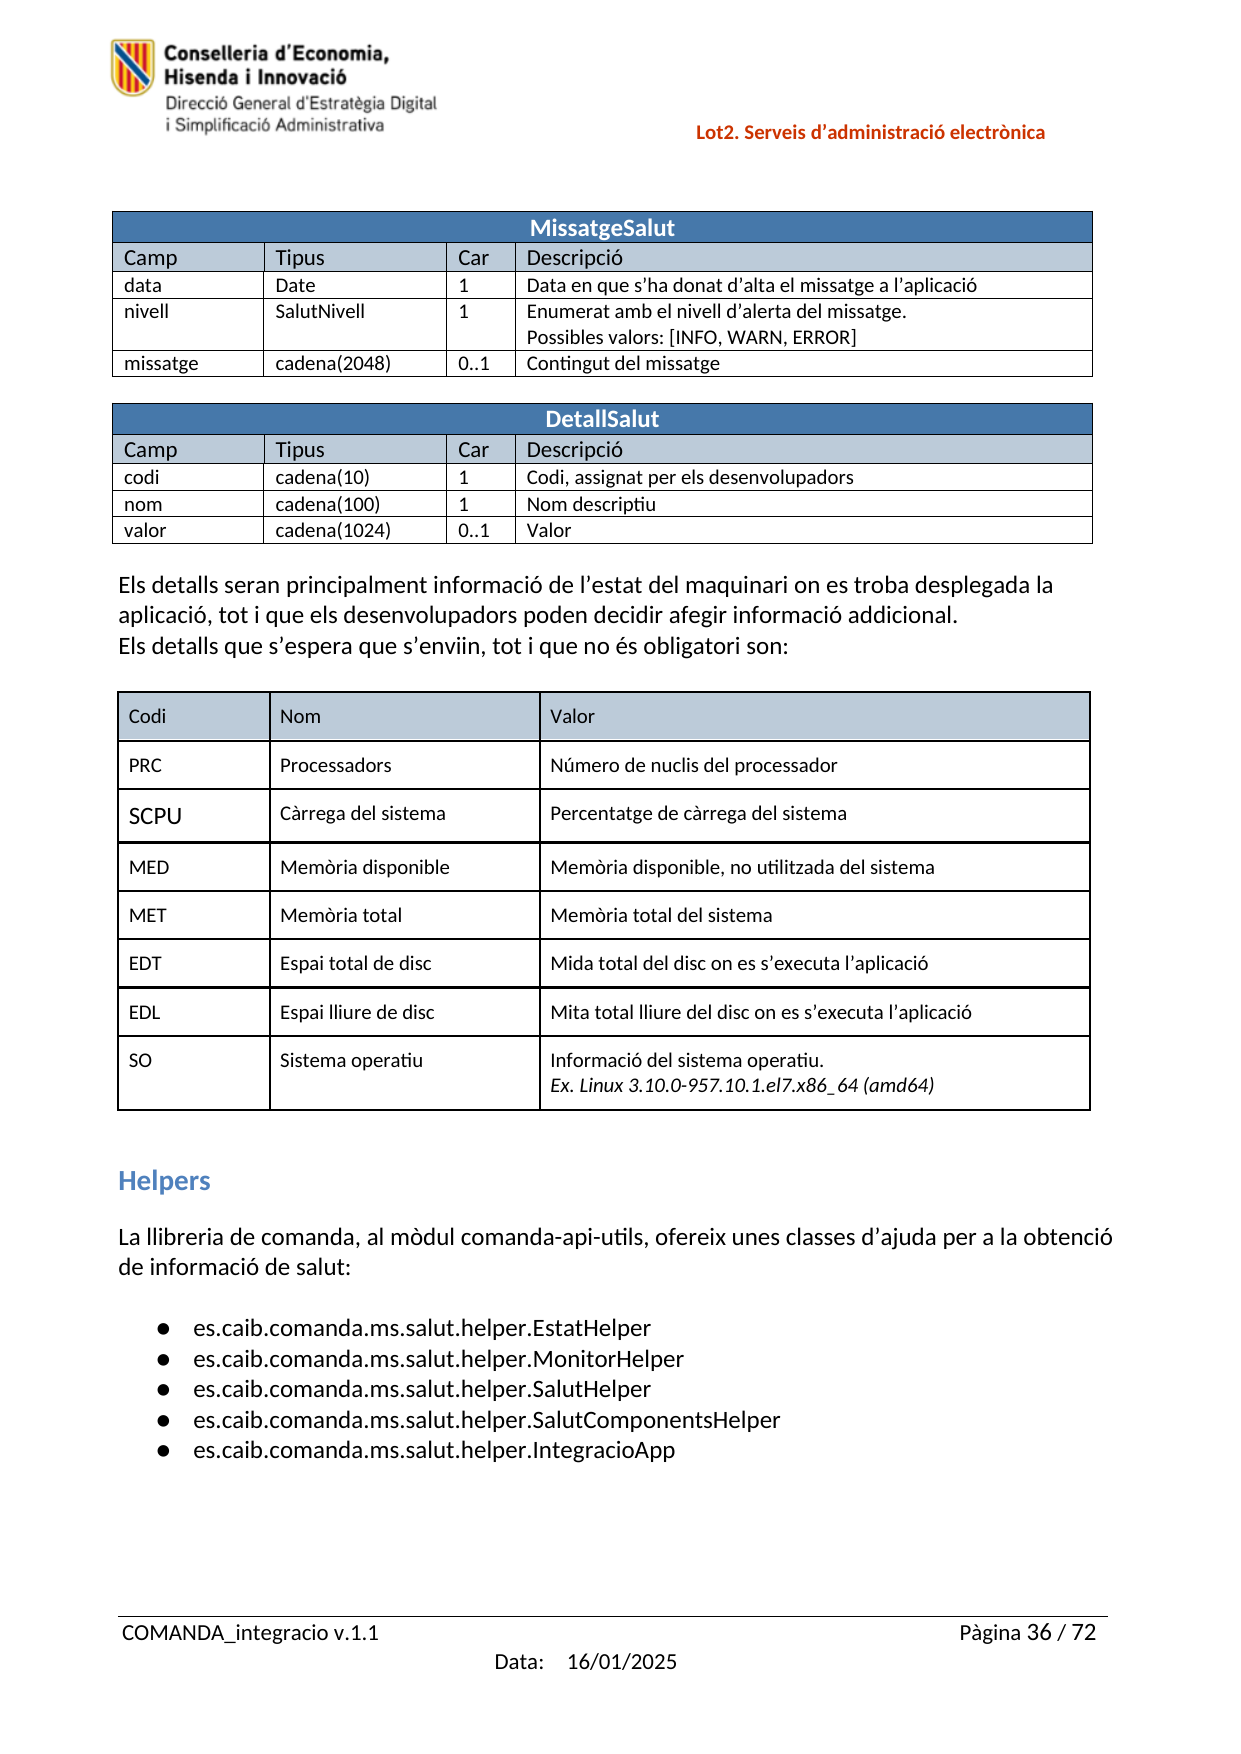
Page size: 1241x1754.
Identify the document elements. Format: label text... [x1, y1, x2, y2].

table_cell Camp [113, 435, 264, 463]
table_cell Descripció [516, 435, 1092, 463]
table_cell nivell [113, 299, 263, 349]
table_cell Contingut del missatge [516, 351, 1092, 376]
table_cell Tipus [265, 243, 446, 271]
table_cell Informació del sistema operatiu. Ex. Linux 3.10.0-957.10.1.el7.x86_64 (amd64) [541, 1037, 1089, 1108]
table_header Nom [271, 693, 539, 739]
table_cell data [113, 272, 263, 298]
table_cell Espai lliure de disc [271, 989, 539, 1035]
table_cell 1 [447, 272, 515, 298]
table_header MissatgeSalut [113, 212, 1092, 242]
table_cell Mida total del disc on es s’executa l’aplicació [541, 940, 1089, 986]
table_cell Valor [516, 517, 1092, 543]
table_cell Codi, assignat per els desenvolupadors [516, 464, 1092, 490]
table_cell missatge [113, 351, 263, 376]
table_cell SalutNivell [264, 299, 446, 349]
table_cell EDL [119, 989, 269, 1035]
table_cell Sistema operatiu [271, 1037, 539, 1108]
list es.caib.comanda.ms.salut.helper.SalutComponentsHelper [156, 1404, 1122, 1434]
table_header DetallSalut [113, 404, 1092, 434]
table_cell Memòria total del sistema [541, 892, 1089, 938]
table_cell Memòria total [271, 892, 539, 938]
list es.caib.comanda.ms.salut.helper.SalutHelper [156, 1373, 1122, 1404]
table_cell Data en que s’ha donat d’alta el missatge a l’aplicació [516, 272, 1092, 298]
table_cell Tipus [265, 435, 446, 463]
table_header Valor [541, 693, 1089, 739]
list es.caib.comanda.ms.salut.helper.EstatHelper [156, 1312, 1122, 1343]
table_cell MED [119, 844, 269, 890]
table_cell Date [264, 272, 446, 298]
table_cell 1 [447, 491, 515, 516]
table_cell Mita total lliure del disc on es s’executa l’aplicació [541, 989, 1089, 1035]
table_cell Nom descriptiu [516, 491, 1092, 516]
table_cell 1 [447, 464, 515, 490]
table_cell MET [119, 892, 269, 938]
table_cell codi [113, 464, 263, 490]
table_cell 0..1 [447, 351, 515, 376]
table_cell Car [447, 243, 515, 271]
table_cell valor [113, 517, 263, 543]
table_cell 1 [447, 299, 515, 349]
table_cell Processadors [271, 742, 539, 788]
text Els detalls seran principalment informació de l’estat del maquinari on es troba desplegada la aplicació, tot i que els desenvolupadors poden decidir afegir informació addicional. [118, 569, 1122, 630]
table_cell Memòria disponible, no utilitzada del sistema [541, 844, 1089, 890]
list es.caib.comanda.ms.salut.helper.MonitorHelper [156, 1343, 1122, 1373]
table_cell Car [447, 435, 515, 463]
table_cell Enumerat amb el nivell d’alerta del missatge. Possibles valors: [INFO, WARN, ERROR] [516, 299, 1092, 349]
table_cell cadena(1024) [264, 517, 446, 543]
table_cell Descripció [516, 243, 1092, 271]
table_cell Número de nuclis del processador [541, 742, 1089, 788]
table_cell nom [113, 491, 263, 516]
table_cell Percentatge de càrrega del sistema [541, 790, 1089, 841]
table_cell cadena(2048) [264, 351, 446, 376]
picture [100, 26, 467, 156]
text Els detalls que s’espera que s’enviin, tot i que no és obligatori son: [118, 630, 1122, 661]
text La llibreria de comanda, al mòdul comanda-api-utils, ofereix unes classes d’ajuda per a la obtenció de informació de salut: [118, 1221, 1122, 1282]
table_cell 0..1 [447, 517, 515, 543]
table_cell SCPU [119, 790, 269, 841]
list es.caib.comanda.ms.salut.helper.IntegracioApp [156, 1434, 1122, 1465]
table_cell cadena(100) [264, 491, 446, 516]
table_cell EDT [119, 940, 269, 986]
table_header Codi [119, 693, 269, 739]
table_cell Memòria disponible [271, 844, 539, 890]
table_cell SO [119, 1037, 269, 1108]
subtitle Helpers [118, 1162, 1122, 1197]
table_cell Espai total de disc [271, 940, 539, 986]
table_cell Camp [113, 243, 264, 271]
table_cell Càrrega del sistema [271, 790, 539, 841]
table_cell cadena(10) [264, 464, 446, 490]
table_cell PRC [119, 742, 269, 788]
